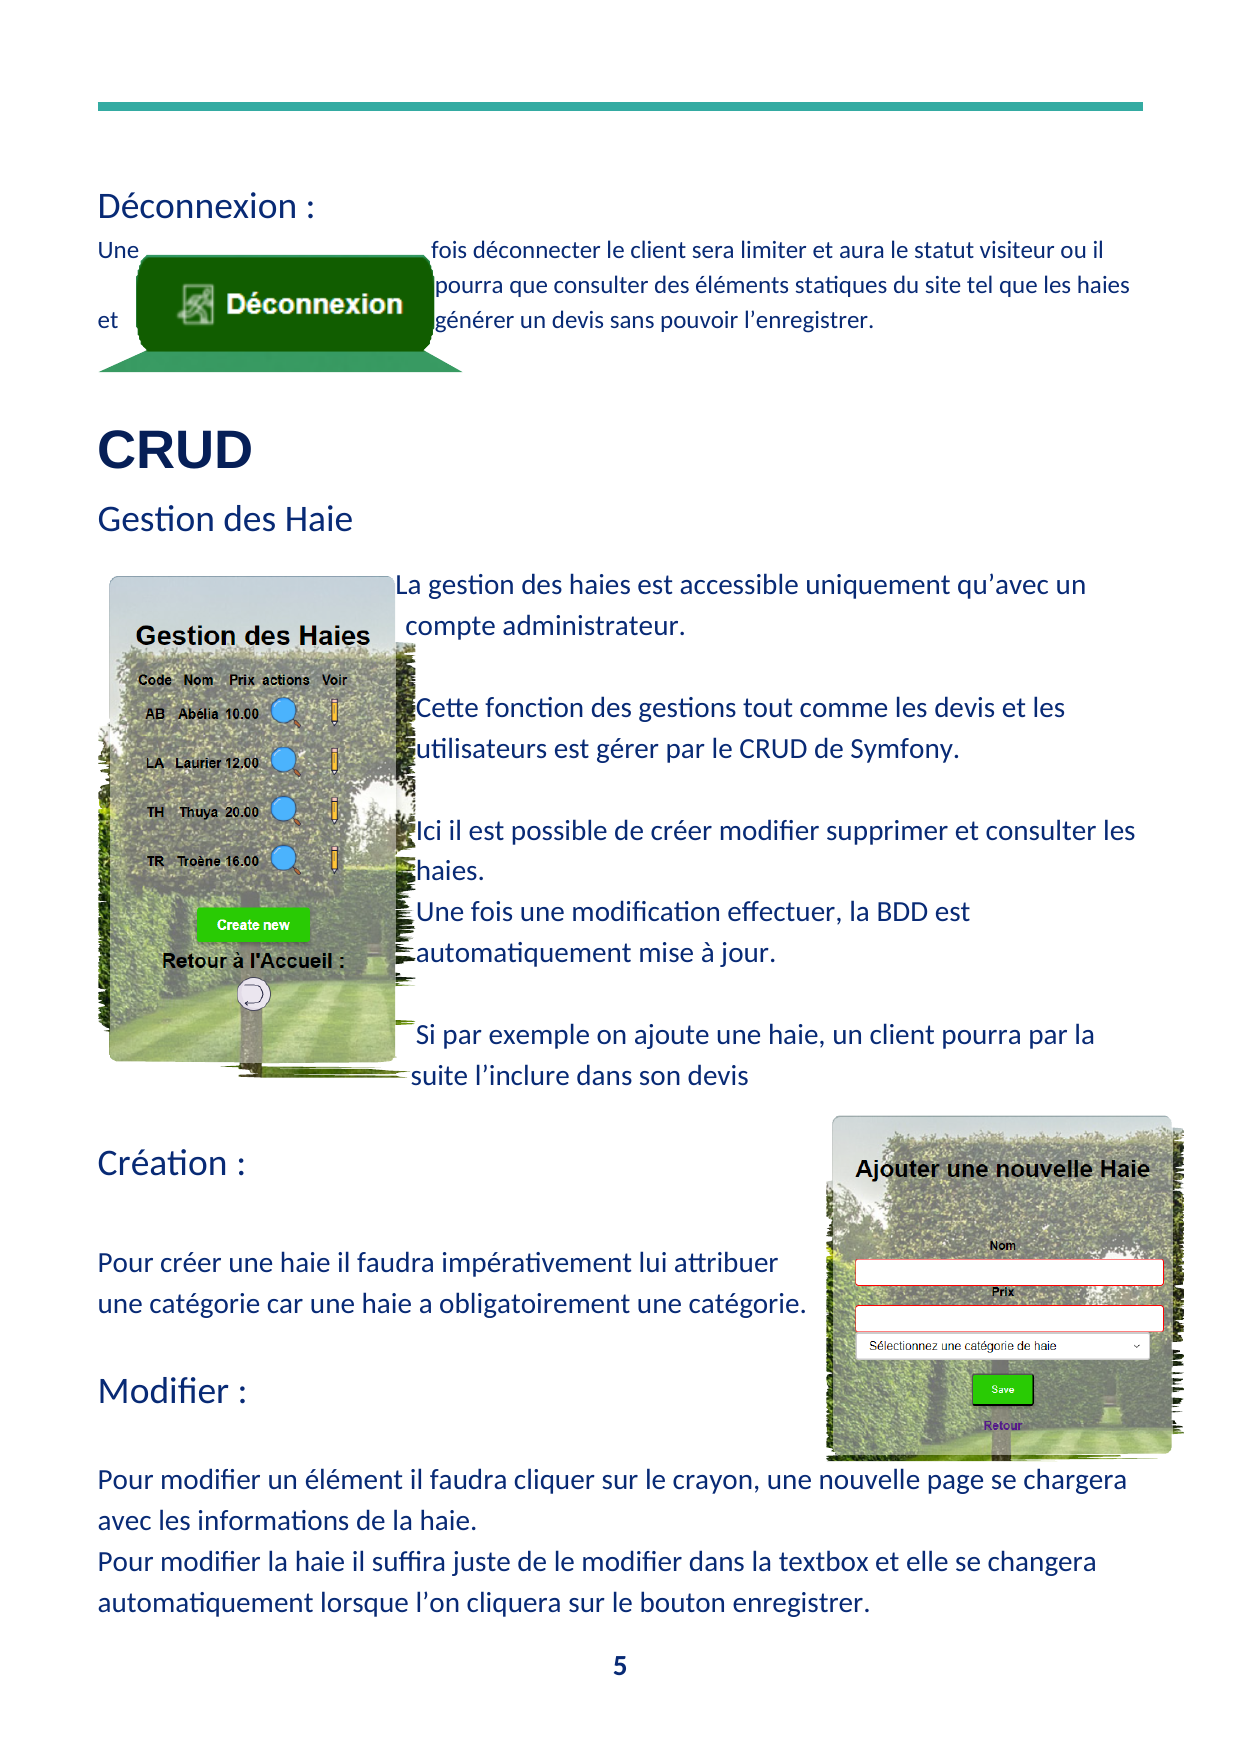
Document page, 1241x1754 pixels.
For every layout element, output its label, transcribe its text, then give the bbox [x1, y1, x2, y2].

text Une fois une modification effectuer, la BDD est automatiquement mise à jour. [396, 893, 1143, 970]
text Ici il est possible de créer modifier supprimer et consulter les haies. [396, 812, 1143, 888]
text Si par exemple on ajoute une haie, un client pourra par la suite l’inclure dans son devis [97, 1016, 1143, 1093]
text Déconnexion : [97, 182, 1143, 228]
text Modifier : [97, 1367, 830, 1413]
text Cette fonction des gestions tout comme les devis et les utilisateurs est gérer par le CRUD de Symfony. [411, 689, 1143, 765]
text La gestion des haies est accessible uniquement qu’avec un compte administrateur. [97, 566, 1143, 642]
text Pour modifier la haie il suffira juste de le modifier dans la textbox et elle se changera automatiquement lorsque l’on cliquera sur le bouton enregistrer. [97, 1543, 1143, 1619]
text Pour modifier un élément il faudra cliquer sur le crayon, une nouvelle page se chargera avec les informations de la haie. [97, 1461, 1143, 1537]
subtitle CRUD [97, 417, 1143, 479]
text Une fois déconnecter le client sera limiter et aura le statut visiteur ou il pourra que consulter des éléments statiques du site tel que les haies et générer un devis sans pouvoir l’enregistrer. [97, 234, 1143, 335]
text Création : [97, 1139, 832, 1185]
subtitle Gestion des Haie [97, 495, 1143, 541]
text Pour créer une haie il faudra impérativement lui attribuer une catégorie car une haie a obligatoirement une catégorie. [97, 1244, 829, 1321]
